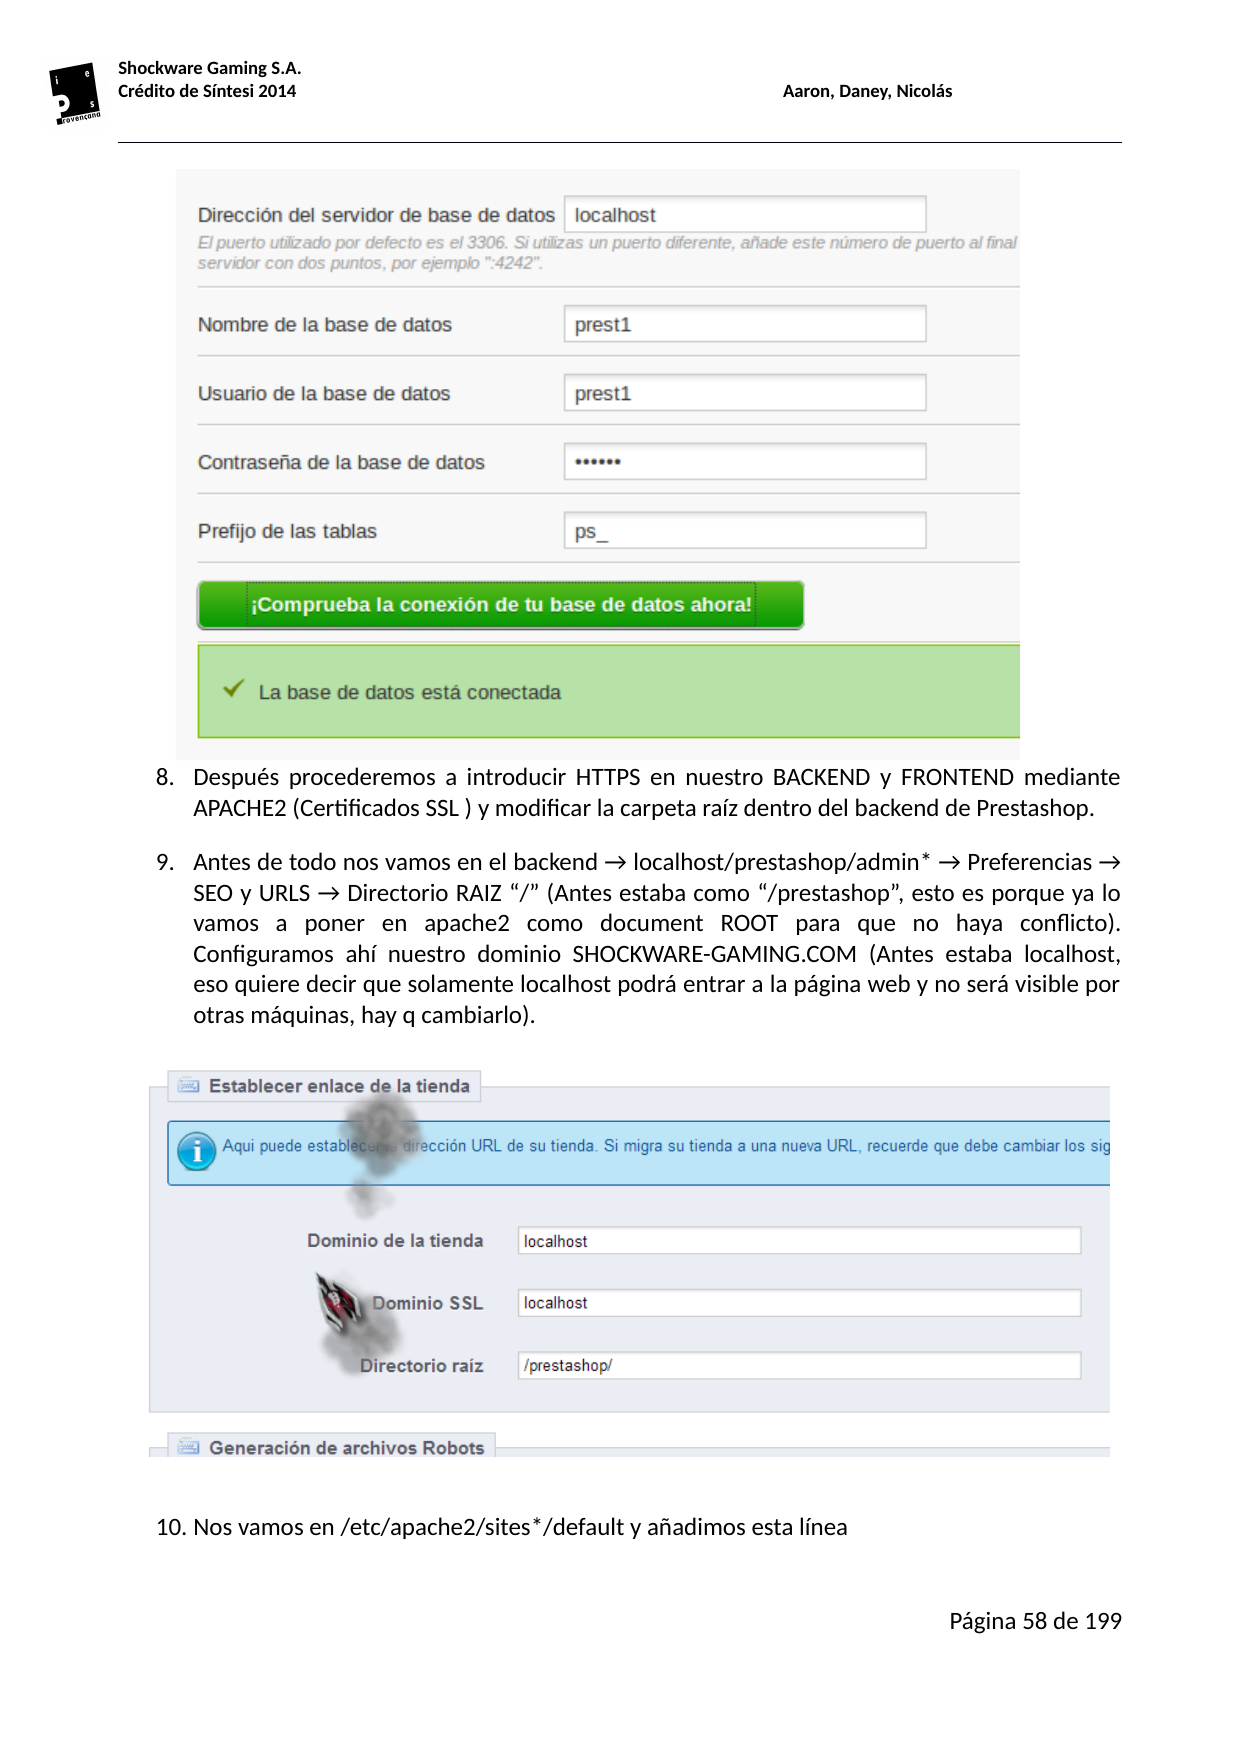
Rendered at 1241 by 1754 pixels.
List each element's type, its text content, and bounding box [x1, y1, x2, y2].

picture [173, 169, 1020, 762]
list Nos vamos en /etc/apache2/sites*/default y añadimos esta línea [156, 1511, 1122, 1542]
list Después procederemos a introducir HTTPS en nuestro BACKEND y FRONTEND mediante APACHE2 (Certificados SSL ) y modificar la carpeta raíz dentro del backend de Prestashop. [156, 169, 1122, 823]
picture [143, 1068, 1110, 1457]
list Antes de todo nos vamos en el backend → localhost/prestashop/admin* → Preferencias → SEO y URLS → Directorio RAIZ “/” (Antes estaba como “/prestashop”, esto es porque ya lo vamos a poner en apache2 como document ROOT para que no haya conflicto). Configuramos ahí nuestro dominio SHOCKWARE-GAMING.COM (Antes estaba localhost, eso quiere decir que solamente localhost podrá entrar a la página web y no será visible por otras máquinas, hay q cambiarlo). [156, 846, 1122, 1029]
picture [43, 56, 110, 130]
